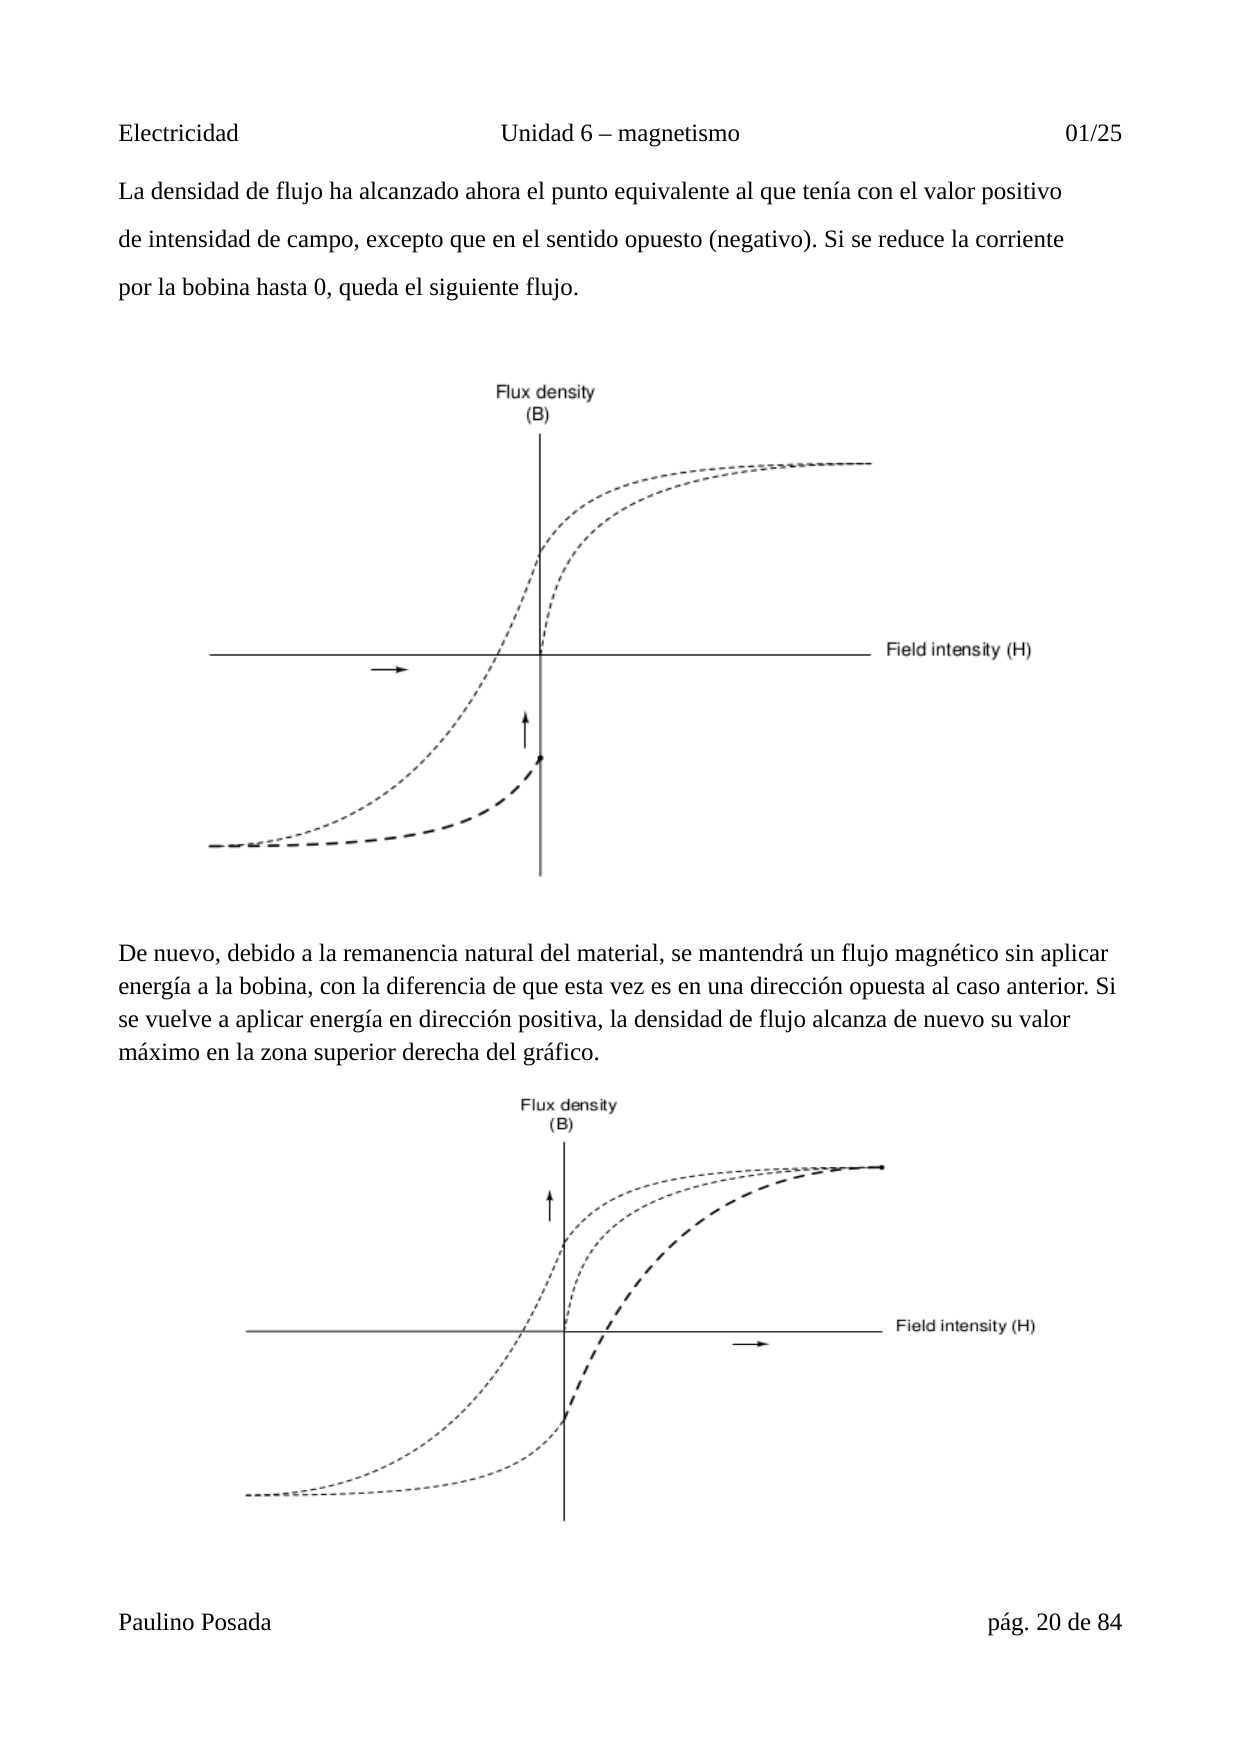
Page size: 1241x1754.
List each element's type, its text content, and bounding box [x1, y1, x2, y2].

text por la bobina hasta 0, queda el siguiente flujo. [118, 272, 1122, 300]
picture [191, 366, 1049, 887]
text De nuevo, debido a la remanencia natural del material, se mantendrá un flujo magnético sin aplicar energía a la bobina, con la diferencia de que esta vez es en una dirección opuesta al caso anterior. Si se vuelve a aplicar energía en dirección positiva, la densidad de flujo alcanza de nuevo su valor máximo en la zona superior derecha del gráfico. [118, 938, 1122, 1066]
picture [194, 1084, 1046, 1547]
text La densidad de flujo ha alcanzado ahora el punto equivalente al que tenía con el valor positivo [118, 176, 1122, 205]
text de intensidad de campo, excepto que en el sentido opuesto (negativo). Si se reduce la corriente [118, 224, 1122, 253]
